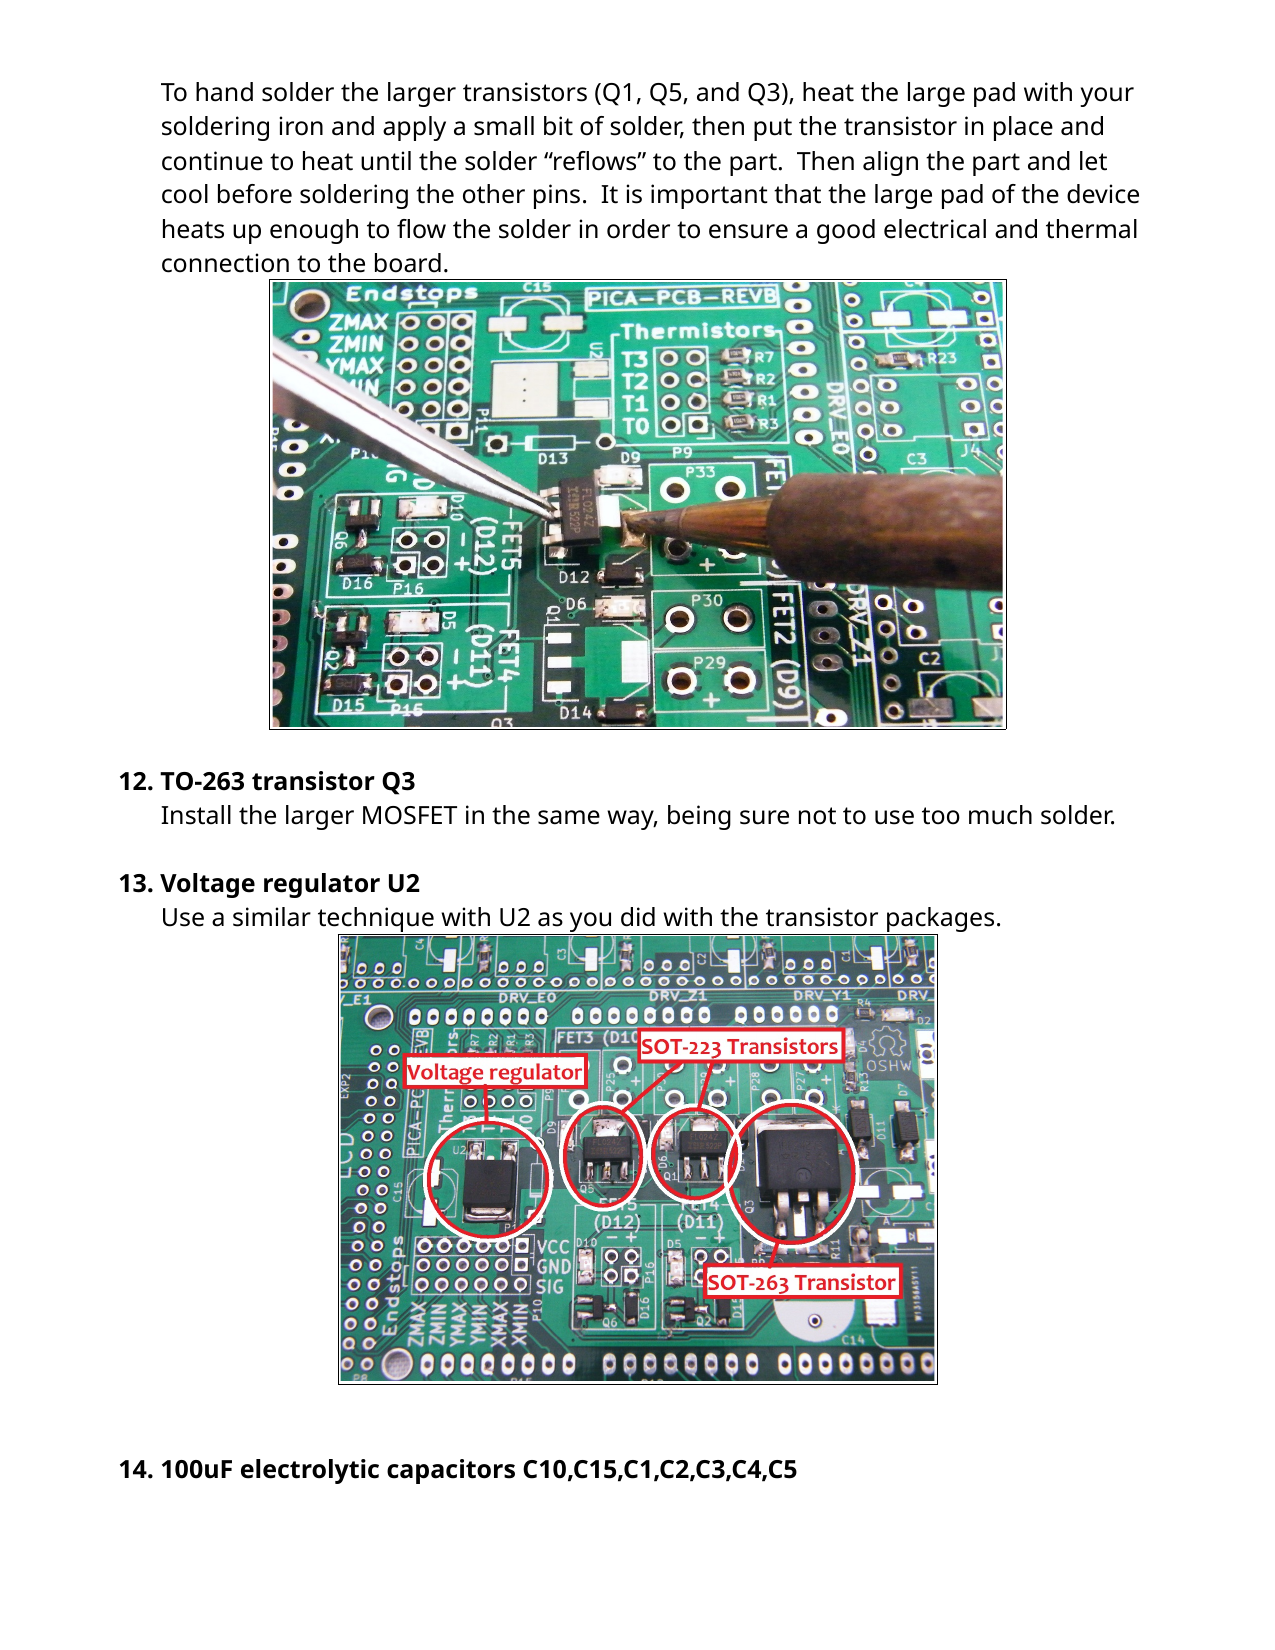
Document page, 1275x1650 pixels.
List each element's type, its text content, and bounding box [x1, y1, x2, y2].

text 12. TO-263 transistor Q3 [118, 763, 1157, 797]
text To hand solder the larger transistors (Q1, Q5, and Q3), heat the large pad with your soldering iron and apply a small bit of solder, then put the transistor in place and continue to heat until the solder “reflows” to the part. Then align the part and let cool before soldering the other pins. It is important that the large pad of the device heats up enough to flow the solder in order to ensure a good electrical and thermal connection to the board. [161, 75, 1157, 279]
text 13. Voltage regulator U2 [118, 866, 1157, 900]
text Use a similar technique with U2 as you did with the transistor packages. [161, 900, 1157, 934]
text 14. 100uF electrolytic capacitors C10,C15,C1,C2,C3,C4,C5 [118, 1452, 1157, 1486]
text Install the larger MOSFET in the same way, being sure not to use too much solder. [161, 797, 1157, 832]
picture [272, 282, 1003, 727]
picture [340, 936, 935, 1381]
